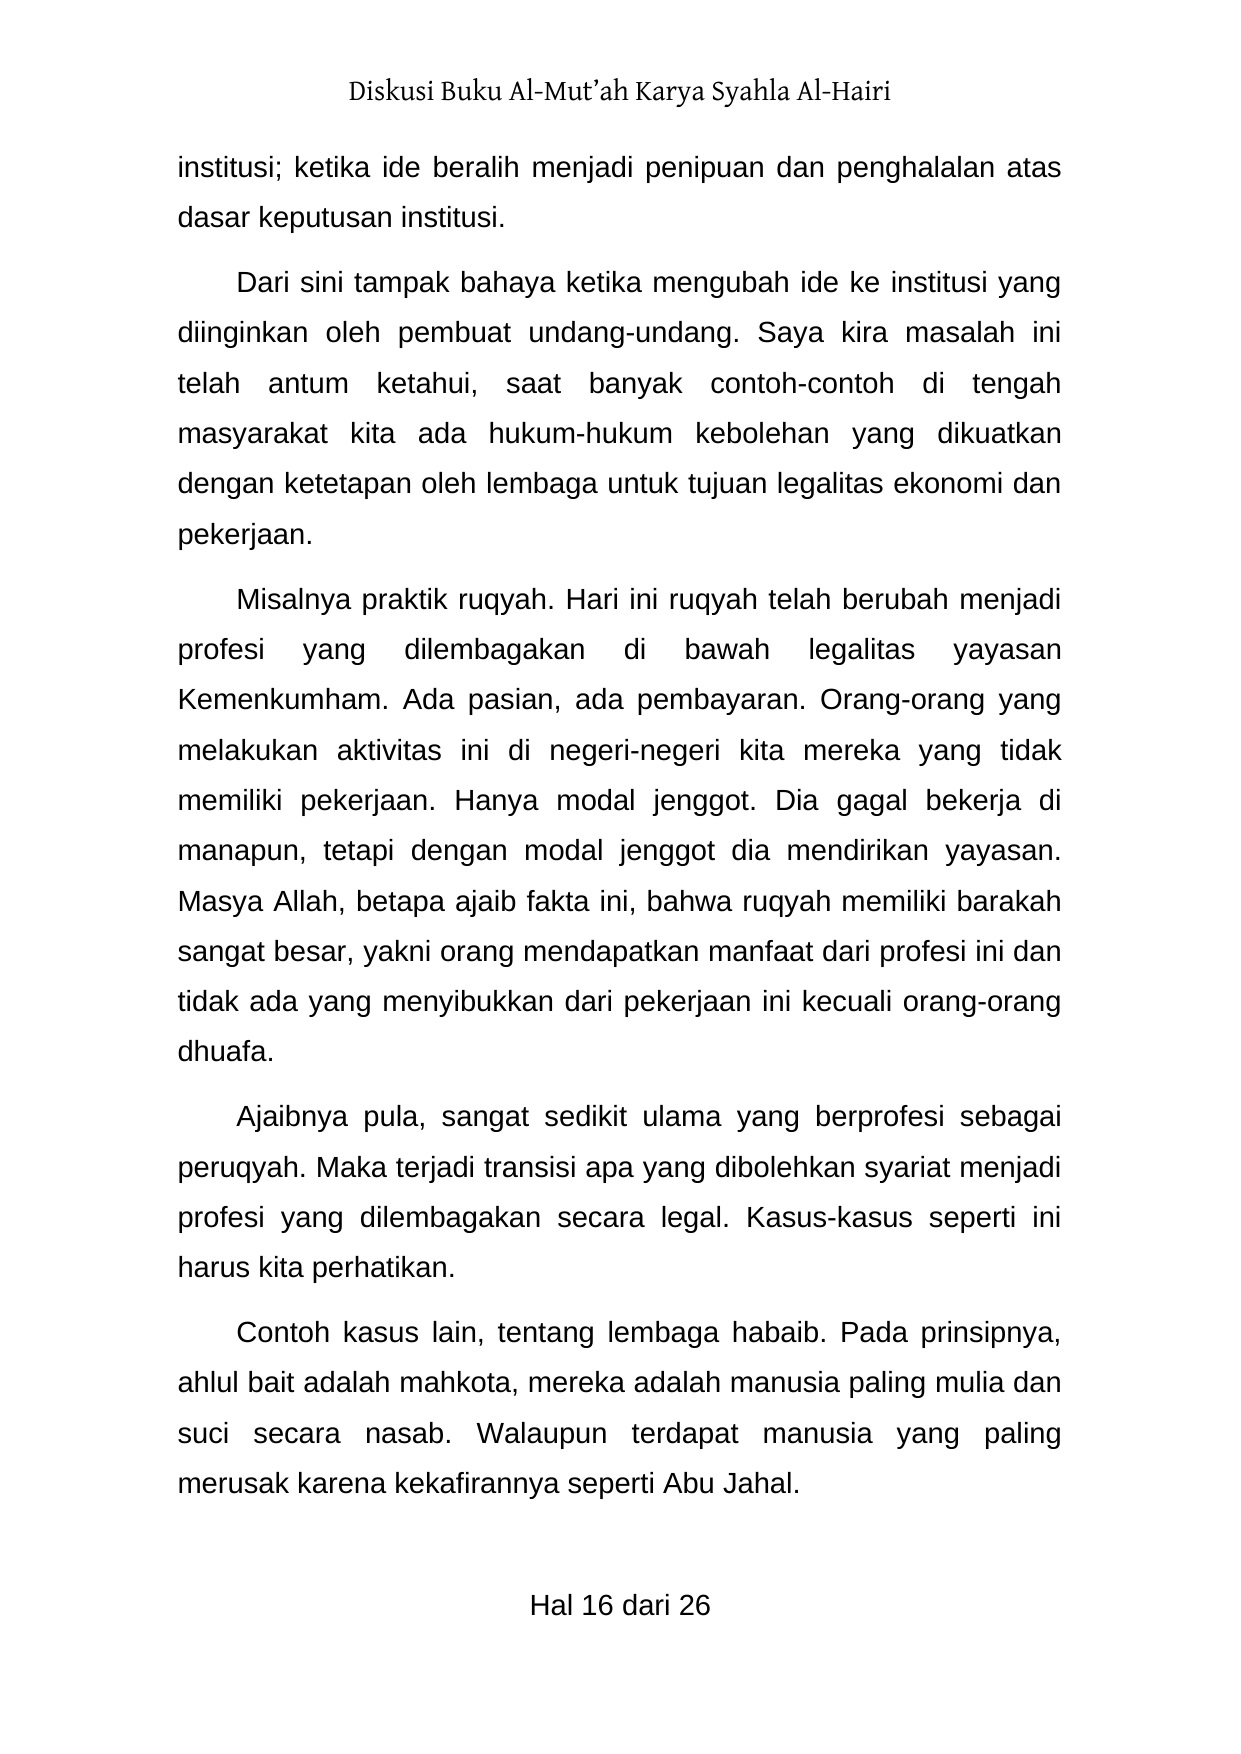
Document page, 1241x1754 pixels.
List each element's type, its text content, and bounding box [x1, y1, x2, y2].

text Dari sini tampak bahaya ketika mengubah ide ke institusi yang diinginkan oleh pembuat undang-undang. Saya kira masalah ini telah antum ketahui, saat banyak contoh-contoh di tengah masyarakat kita ada hukum-hukum kebolehan yang dikuatkan dengan ketetapan oleh lembaga untuk tujuan legalitas ekonomi dan pekerjaan. [177, 265, 1063, 550]
text Ajaibnya pula, sangat sedikit ulama yang berprofesi sebagai peruqyah. Maka terjadi transisi apa yang dibolehkan syariat menjadi profesi yang dilembagakan secara legal. Kasus-kasus seperti ini harus kita perhatikan. [177, 1099, 1063, 1284]
text Contoh kasus lain, tentang lembaga habaib. Pada prinsipnya, ahlul bait adalah mahkota, mereka adalah manusia paling mulia dan suci secara nasab. Walaupun terdapat manusia yang paling merusak karena kekafirannya seperti Abu Jahal. [177, 1315, 1063, 1500]
text Misalnya praktik ruqyah. Hari ini ruqyah telah berubah menjadi profesi yang dilembagakan di bawah legalitas yayasan Kemenkumham. Ada pasian, ada pembayaran. Orang-orang yang melakukan aktivitas ini di negeri-negeri kita mereka yang tidak memiliki pekerjaan. Hanya modal jenggot. Dia gagal bekerja di manapun, tetapi dengan modal jenggot dia mendirikan yayasan. Masya Allah, betapa ajaib fakta ini, bahwa ruqyah memiliki barakah sangat besar, yakni orang mendapatkan manfaat dari profesi ini dan tidak ada yang menyibukkan dari pekerjaan ini kecuali orang-orang dhuafa. [177, 582, 1063, 1068]
text institusi; ketika ide beralih menjadi penipuan dan penghalalan atas dasar keputusan institusi. [177, 150, 1063, 234]
